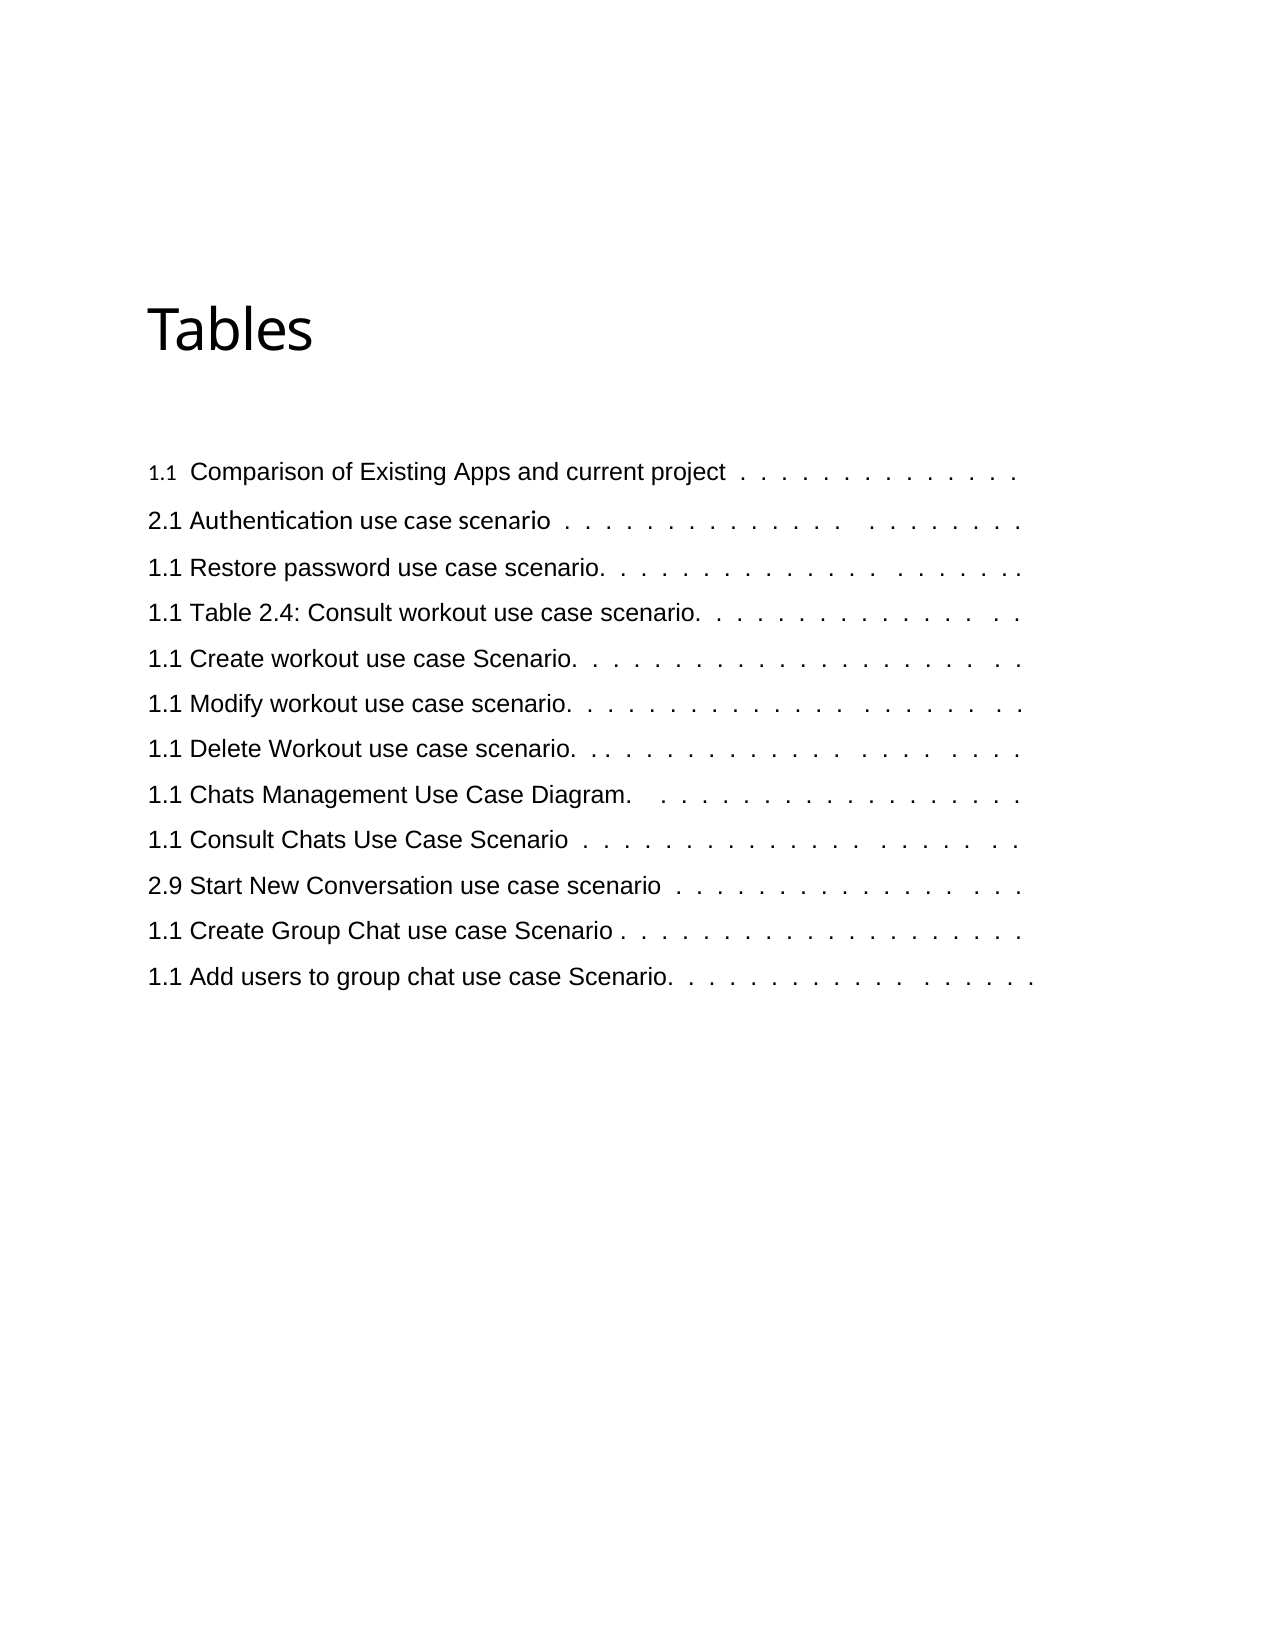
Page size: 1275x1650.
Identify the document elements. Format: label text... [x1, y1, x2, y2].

text 1.1 Create workout use case Scenario. . . . . . . . . . . . . . . . . . . . . . [148, 644, 1127, 672]
text 1.1 Table 2.4: Consult workout use case scenario. . . . . . . . . . . . . . . . [148, 598, 1127, 627]
text 1.1 Create Group Chat use case Scenario . . . . . . . . . . . . . . . . . . . . [148, 916, 1127, 945]
text 1.1 Delete Workout use case scenario. . . . . . . . . . . . . . . . . . . . . . [148, 734, 1127, 763]
list Comparison of Existing Apps and current project . . . . . . . . . . . . . . [148, 457, 1127, 486]
text 1.1 Consult Chats Use Case Scenario . . . . . . . . . . . . . . . . . . . . . [148, 825, 1127, 854]
text 2.1 Authentication use case scenario . . . . . . . . . . . . . . . . . . . . . . [148, 503, 1127, 536]
text 1.1 Restore password use case scenario. . . . . . . . . . . . . . . . . . . . . [148, 553, 1127, 582]
title Tables [148, 288, 1127, 368]
text 1.1 Modify workout use case scenario. . . . . . . . . . . . . . . . . . . . . . [148, 689, 1127, 718]
text 1.1 Chats Management Use Case Diagram. . . . . . . . . . . . . . . . . . . [148, 780, 1127, 809]
text 2.9 Start New Conversation use case scenario . . . . . . . . . . . . . . . . . [148, 871, 1127, 899]
text 1.1 Add users to group chat use case Scenario. . . . . . . . . . . . . . . . . . [148, 962, 1127, 990]
